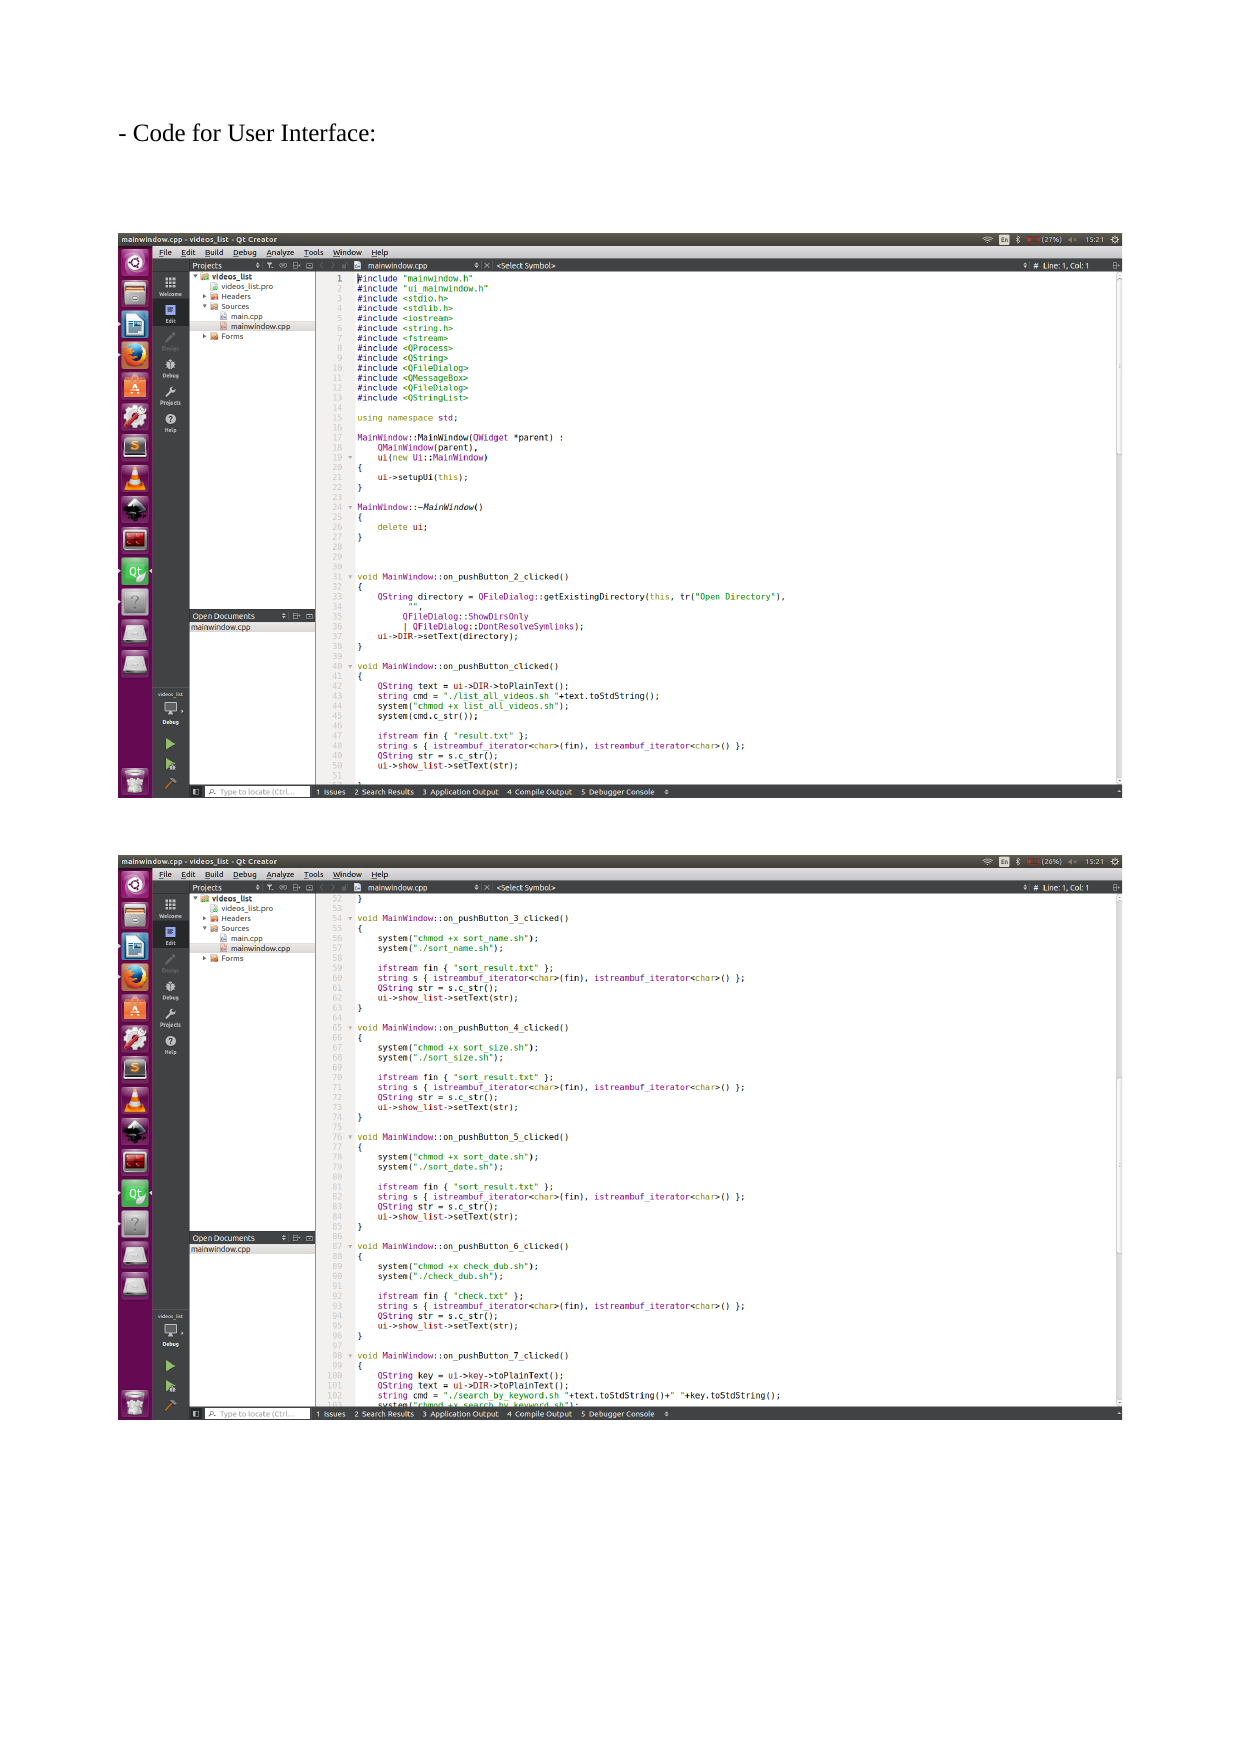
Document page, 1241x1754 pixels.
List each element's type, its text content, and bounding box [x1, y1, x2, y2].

text - Code for User Interface: [118, 118, 1122, 147]
picture [118, 233, 1123, 798]
picture [118, 855, 1123, 1420]
